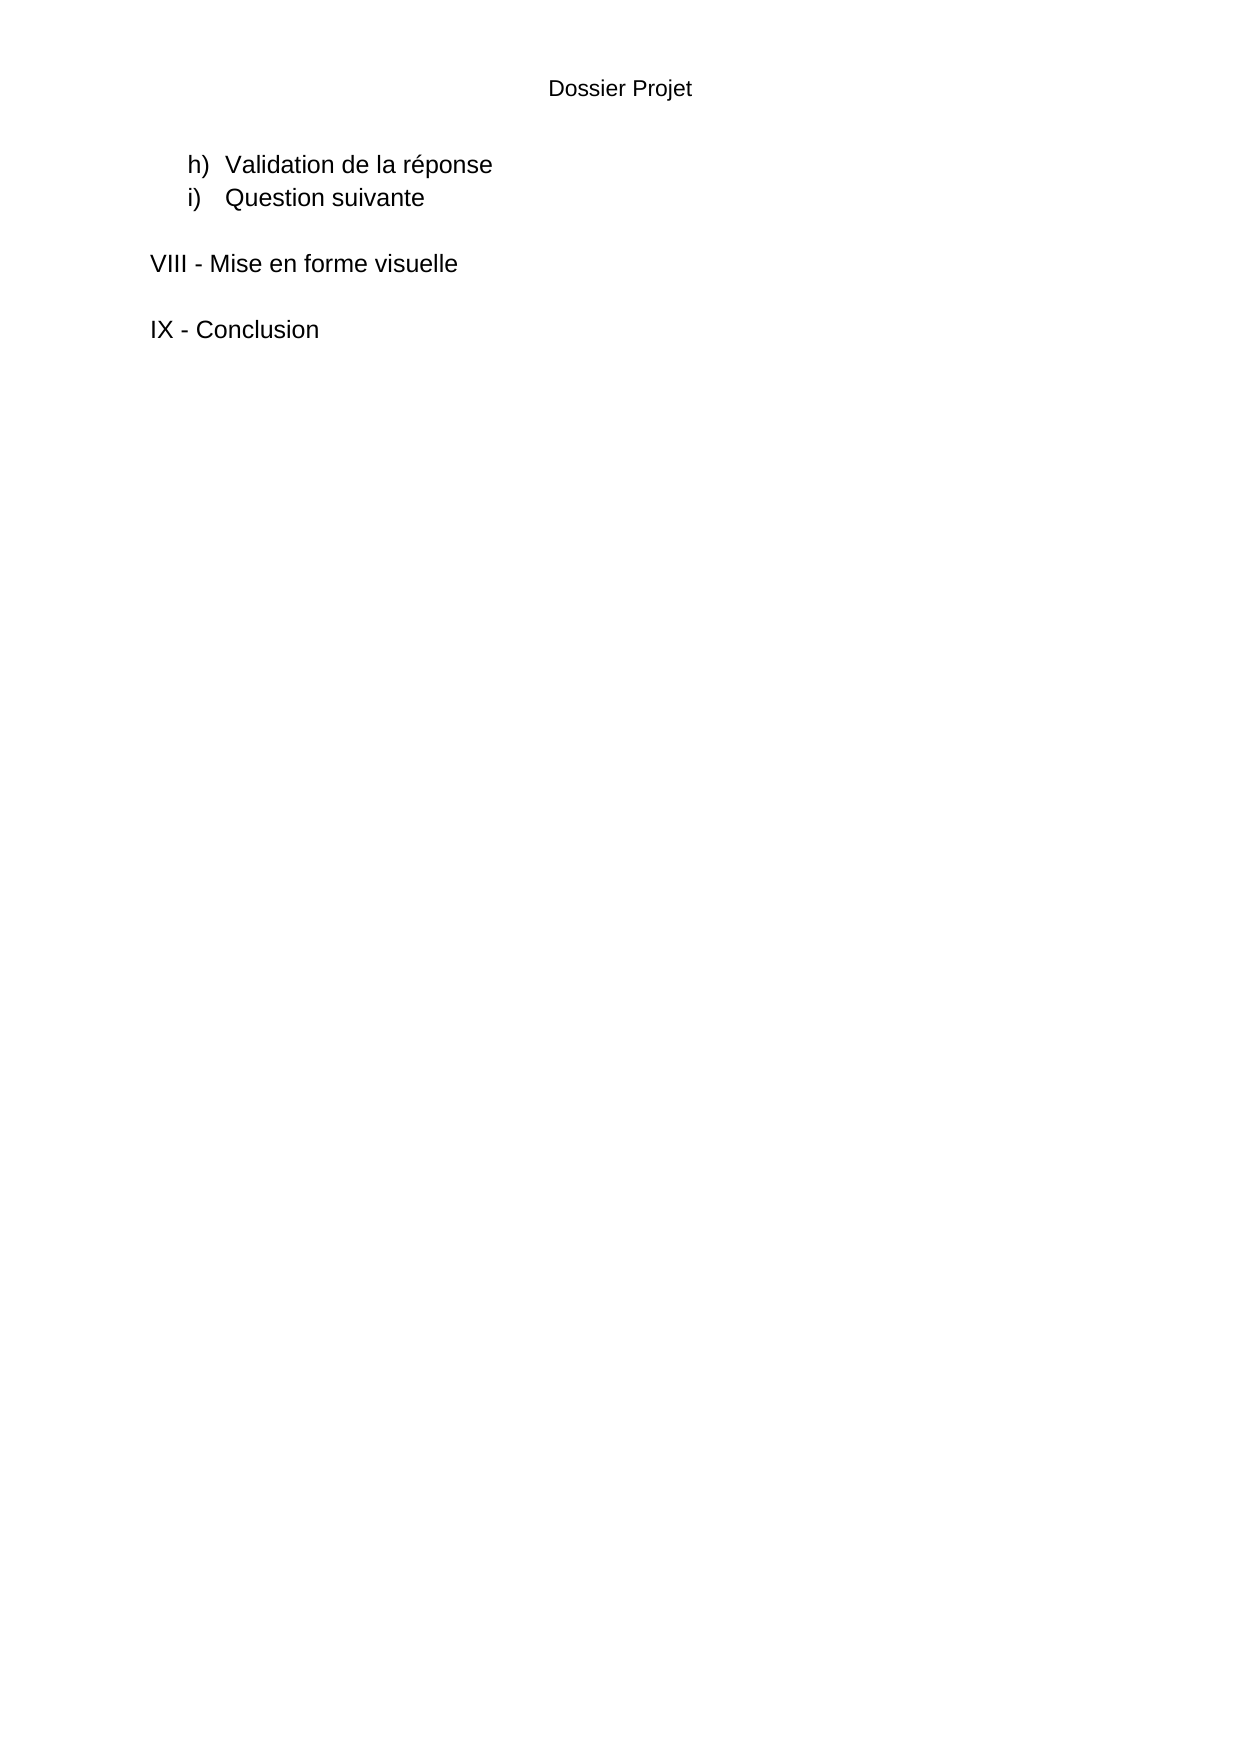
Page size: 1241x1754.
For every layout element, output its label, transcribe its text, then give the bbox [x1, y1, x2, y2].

list Question suivante [187, 183, 1090, 212]
list Validation de la réponse [187, 150, 1090, 179]
text VIII - Mise en forme visuelle [150, 249, 1090, 278]
text IX - Conclusion [150, 315, 1090, 344]
